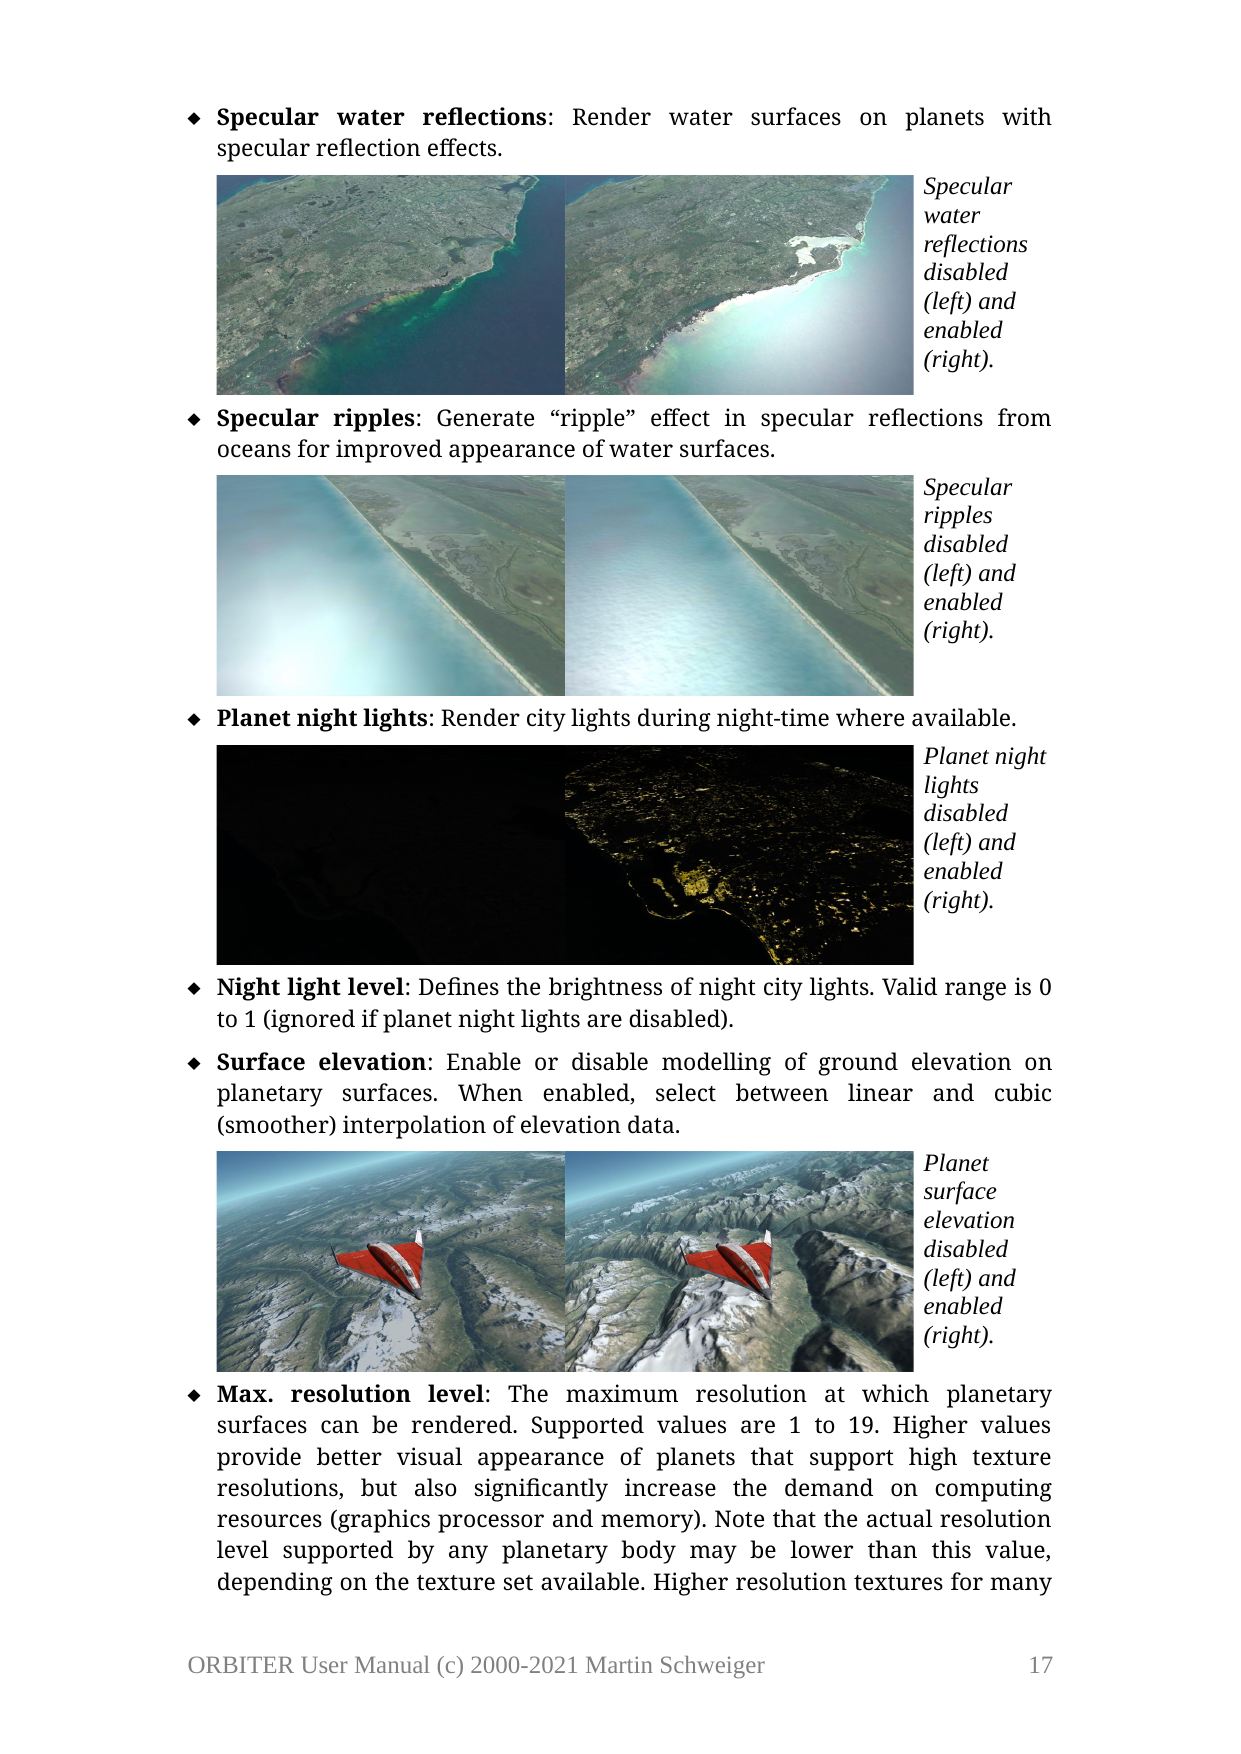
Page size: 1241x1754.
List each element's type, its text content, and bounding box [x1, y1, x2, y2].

list Surface elevation: Enable or disable modelling of ground elevation on planetary surfaces. When enabled, select between linear and cubic (smoother) interpolation of elevation data. [187, 1046, 1053, 1139]
list Night light level: Defines the brightness of night city lights. Valid range is 0 to 1 (ignored if planet night lights are disabled). [187, 745, 1053, 1033]
list Planet night lights: Render city lights during night-time where available. [187, 476, 1053, 733]
list Specular water reflections: Render water surfaces on planets with specular reflection effects. [187, 100, 1053, 163]
list Specular ripples: Generate “ripple” effect in specular reflections from oceans for improved appearance of water surfaces. [187, 175, 1053, 463]
list Max. resolution level: The maximum resolution at which planetary surfaces can be rendered. Supported values are 1 to 19. Higher values provide better visual appearance of planets that support high texture resolutions, but also significantly increase the demand on computing resources (graphics processor and memory). Note that the actual resolution level supported by any planetary body may be lower than this value, depending on the texture set available. Higher resolution textures for many bodies may be downloaded from the Orbiter website or add-on repositories. The highest resolution levels are usually only supported in selected areas on the surface (e.g. around spaceports). [187, 1152, 1053, 1596]
